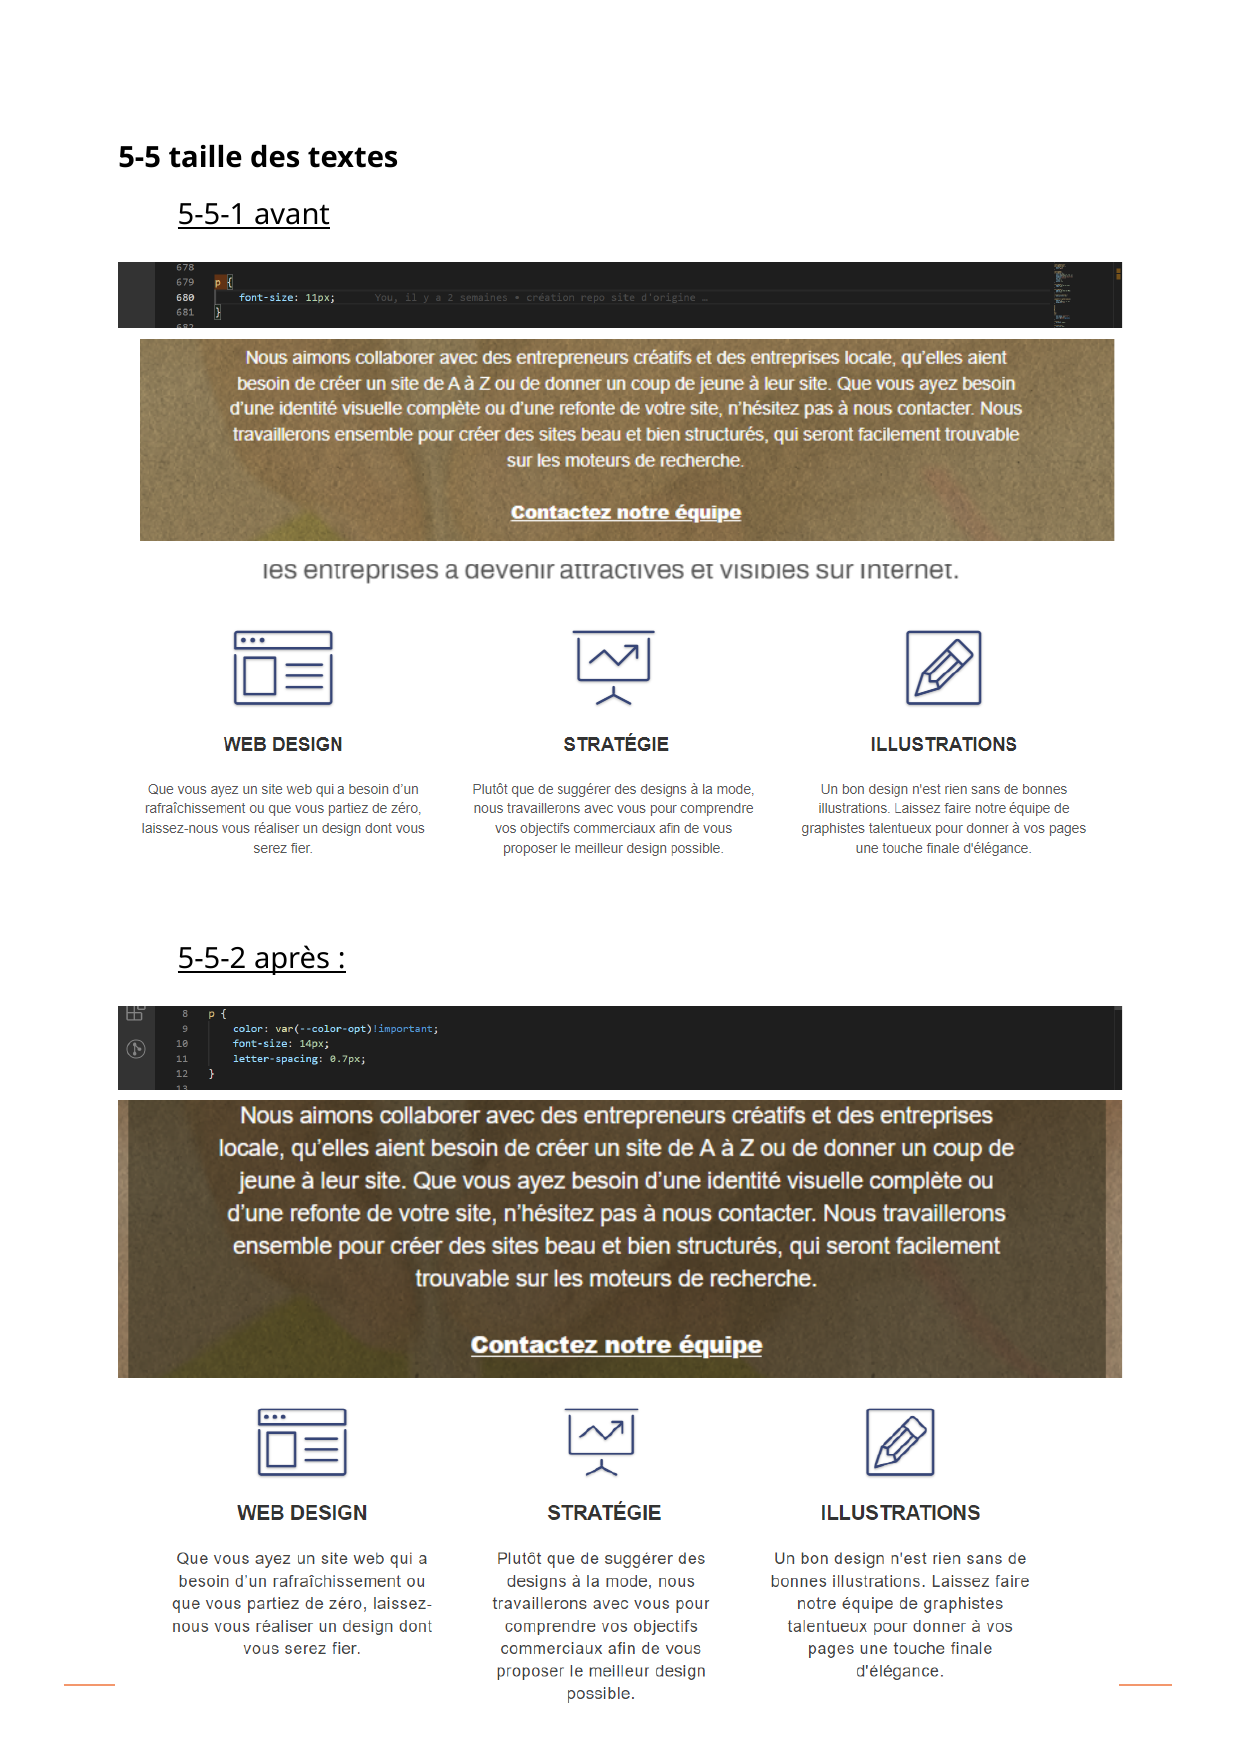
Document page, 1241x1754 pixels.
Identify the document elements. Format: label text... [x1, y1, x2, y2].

picture [114, 564, 1119, 891]
picture [118, 1100, 1123, 1378]
text 5-5-2 après : [177, 937, 1122, 977]
picture [140, 339, 1115, 541]
text 5-5 taille des textes [118, 136, 1122, 176]
picture [118, 262, 1123, 328]
text 5-5-1 avant [177, 193, 1122, 233]
picture [115, 1392, 1119, 1730]
picture [118, 1006, 1123, 1090]
